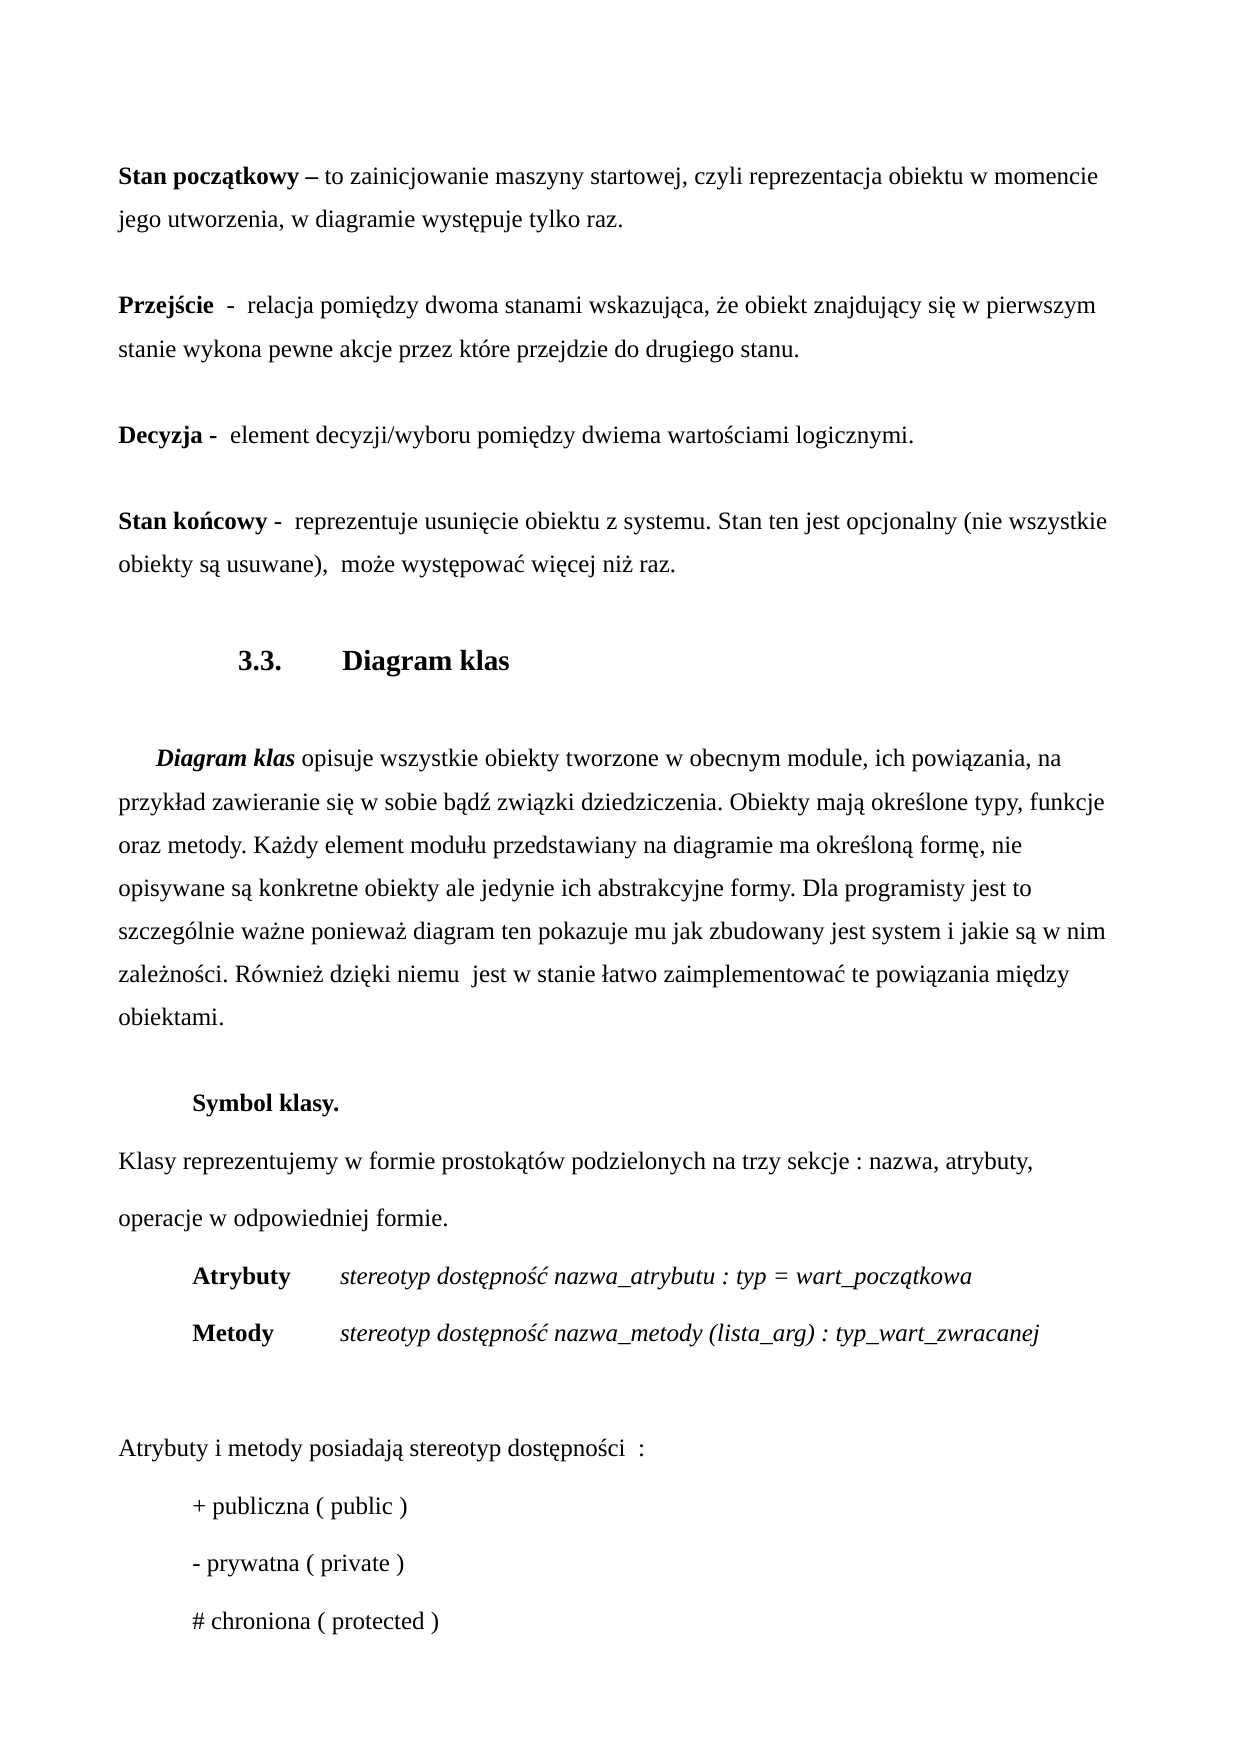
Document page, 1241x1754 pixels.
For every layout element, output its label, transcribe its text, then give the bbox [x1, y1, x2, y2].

text Metody stereotyp dostępność nazwa_metody (lista_arg) : typ_wart_zwracanej [118, 1318, 1122, 1347]
text + publiczna ( public ) [118, 1491, 1122, 1520]
text Diagram klas opisuje wszystkie obiekty tworzone w obecnym module, ich powiązania, na przykład zawieranie się w sobie bądź związki dziedziczenia. Obiekty mają określone typy, funkcje oraz metody. Każdy element modułu przedstawiany na diagramie ma określoną formę, nie opisywane są konkretne obiekty ale jedynie ich abstrakcyjne formy. Dla programisty jest to szczególnie ważne ponieważ diagram ten pokazuje mu jak zbudowany jest system i jakie są w nim zależności. Również dzięki niemu jest w stanie łatwo zaimplementować te powiązania między obiektami. [118, 743, 1122, 1031]
text Symbol klasy. [118, 1088, 1122, 1117]
text - prywatna ( private ) [118, 1548, 1122, 1577]
text Stan początkowy – to zainicjowanie maszyny startowej, czyli reprezentacja obiektu w momencie jego utworzenia, w diagramie występuje tylko raz. [118, 161, 1122, 233]
text # chroniona ( protected ) [118, 1606, 1122, 1635]
text Przejście - relacja pomiędzy dwoma stanami wskazująca, że obiekt znajdujący się w pierwszym stanie wykona pewne akcje przez które przejdzie do drugiego stanu. [118, 291, 1122, 362]
text Klasy reprezentujemy w formie prostokątów podzielonych na trzy sekcje : nazwa, atrybuty, operacje w odpowiedniej formie. [118, 1146, 1122, 1232]
list Diagram klas [231, 643, 1122, 727]
text Decyzja - element decyzji/wyboru pomiędzy dwiema wartościami logicznymi. [118, 420, 1122, 449]
text Stan końcowy - reprezentuje usunięcie obiektu z systemu. Stan ten jest opcjonalny (nie wszystkie obiekty są usuwane), może występować więcej niż raz. [118, 506, 1122, 578]
text Atrybuty stereotyp dostępność nazwa_atrybutu : typ = wart_początkowa [118, 1261, 1122, 1290]
text Atrybuty i metody posiadają stereotyp dostępności : [118, 1433, 1122, 1462]
